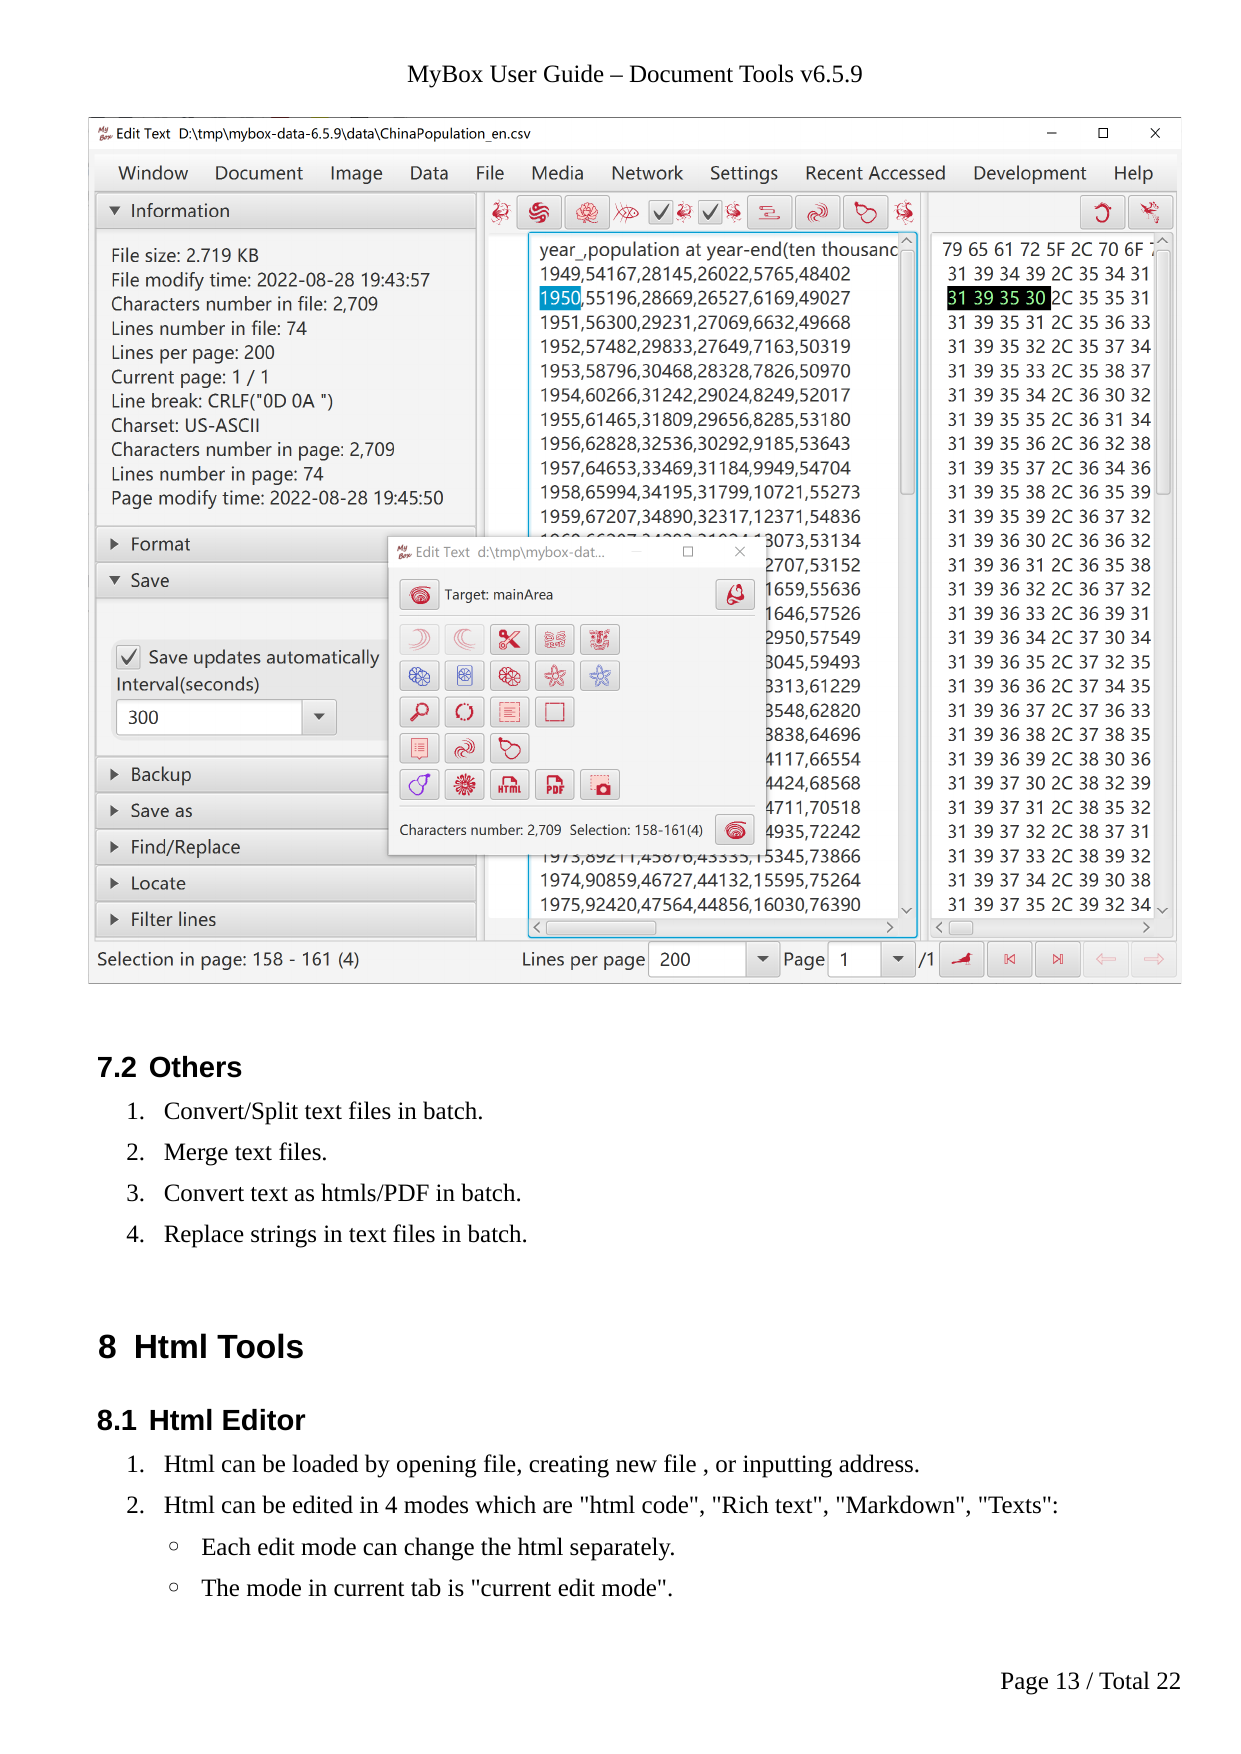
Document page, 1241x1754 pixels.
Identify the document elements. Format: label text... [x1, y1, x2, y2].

list Each edit mode can change the html separately. [163, 1532, 1181, 1561]
list Html can be edited in 4 modes which are "html code", "Rich text", "Markdown", "Texts": [126, 1491, 1181, 1519]
subtitle Html Editor [88, 1403, 1181, 1437]
list Replace strings in text files in batch. [126, 1219, 1181, 1248]
list The mode in current tab is "current edit mode". [163, 1573, 1181, 1602]
subtitle Html Tools [88, 1327, 1181, 1366]
list Convert/Split text files in batch. [126, 1096, 1181, 1124]
list Html can be loaded by opening file, creating new file , or inputting address. [126, 1449, 1181, 1478]
subtitle Others [88, 1050, 1181, 1083]
list Merge text files. [126, 1137, 1181, 1166]
picture [88, 117, 1182, 984]
list Convert text as htmls/PDF in batch. [126, 1178, 1181, 1207]
